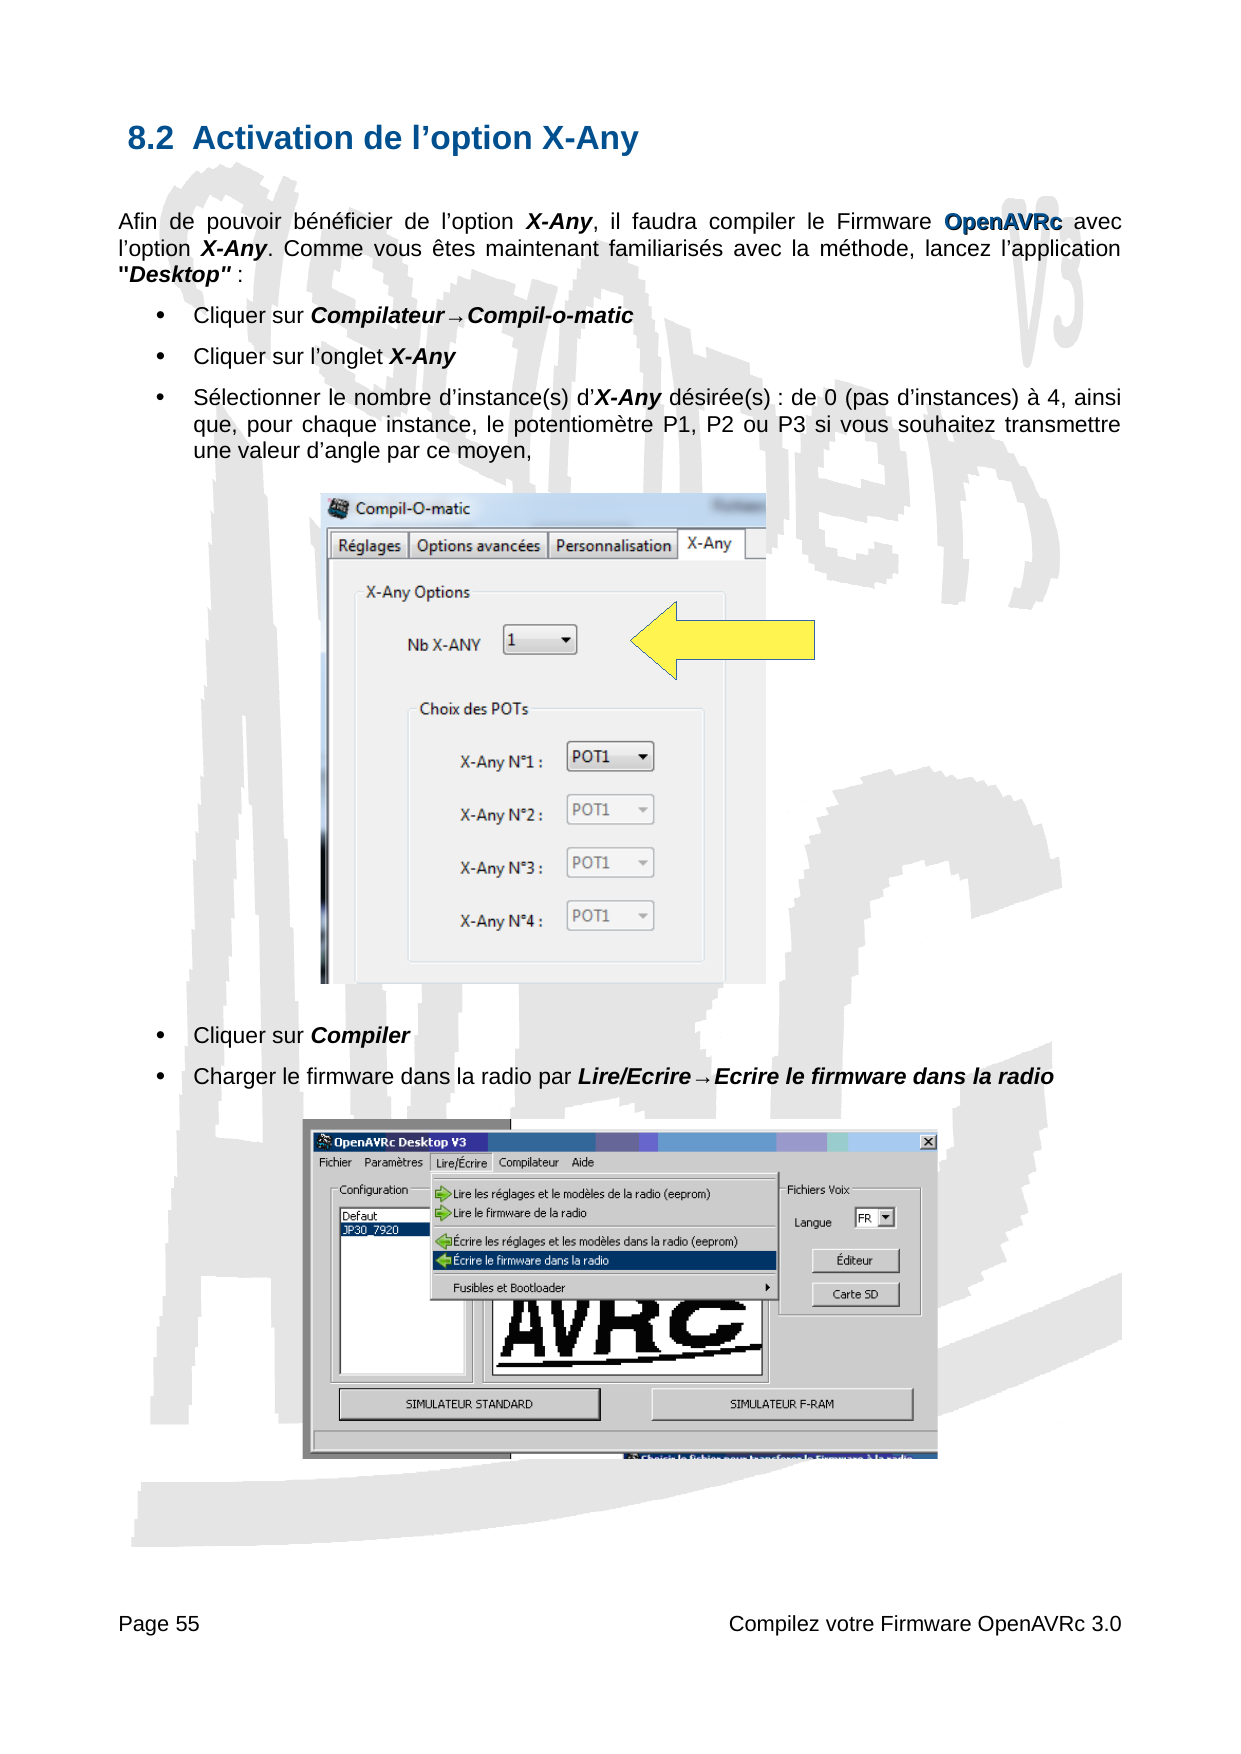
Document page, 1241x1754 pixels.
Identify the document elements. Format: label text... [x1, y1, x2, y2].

picture [320, 493, 766, 984]
list Cliquer sur l’onglet X-Any [156, 341, 1122, 370]
list Cliquer sur Compilateur→Compil-o-matic [156, 300, 1122, 328]
subtitle Activation de l’option X-Any [118, 118, 1122, 157]
list Charger le firmware dans la radio par Lire/Ecrire→Ecrire le firmware dans la radio [156, 1061, 1122, 1090]
list Cliquer sur Compiler [156, 1020, 1122, 1049]
text Afin de pouvoir bénéficier de l’option X-Any, il faudra compiler le Firmware OpenAVRc avec l’option X-Any. Comme vous êtes maintenant familiarisés avec la méthode, lancez l’application ''Desktop'' : [118, 208, 1122, 287]
list Sélectionner le nombre d’instance(s) d’X-Any désirée(s) : de 0 (pas d’instances) à 4, ainsi que, pour chaque instance, le potentiomètre P1, P2 ou P3 si vous souhaitez transmettre une valeur d’angle par ce moyen, [156, 382, 1122, 464]
